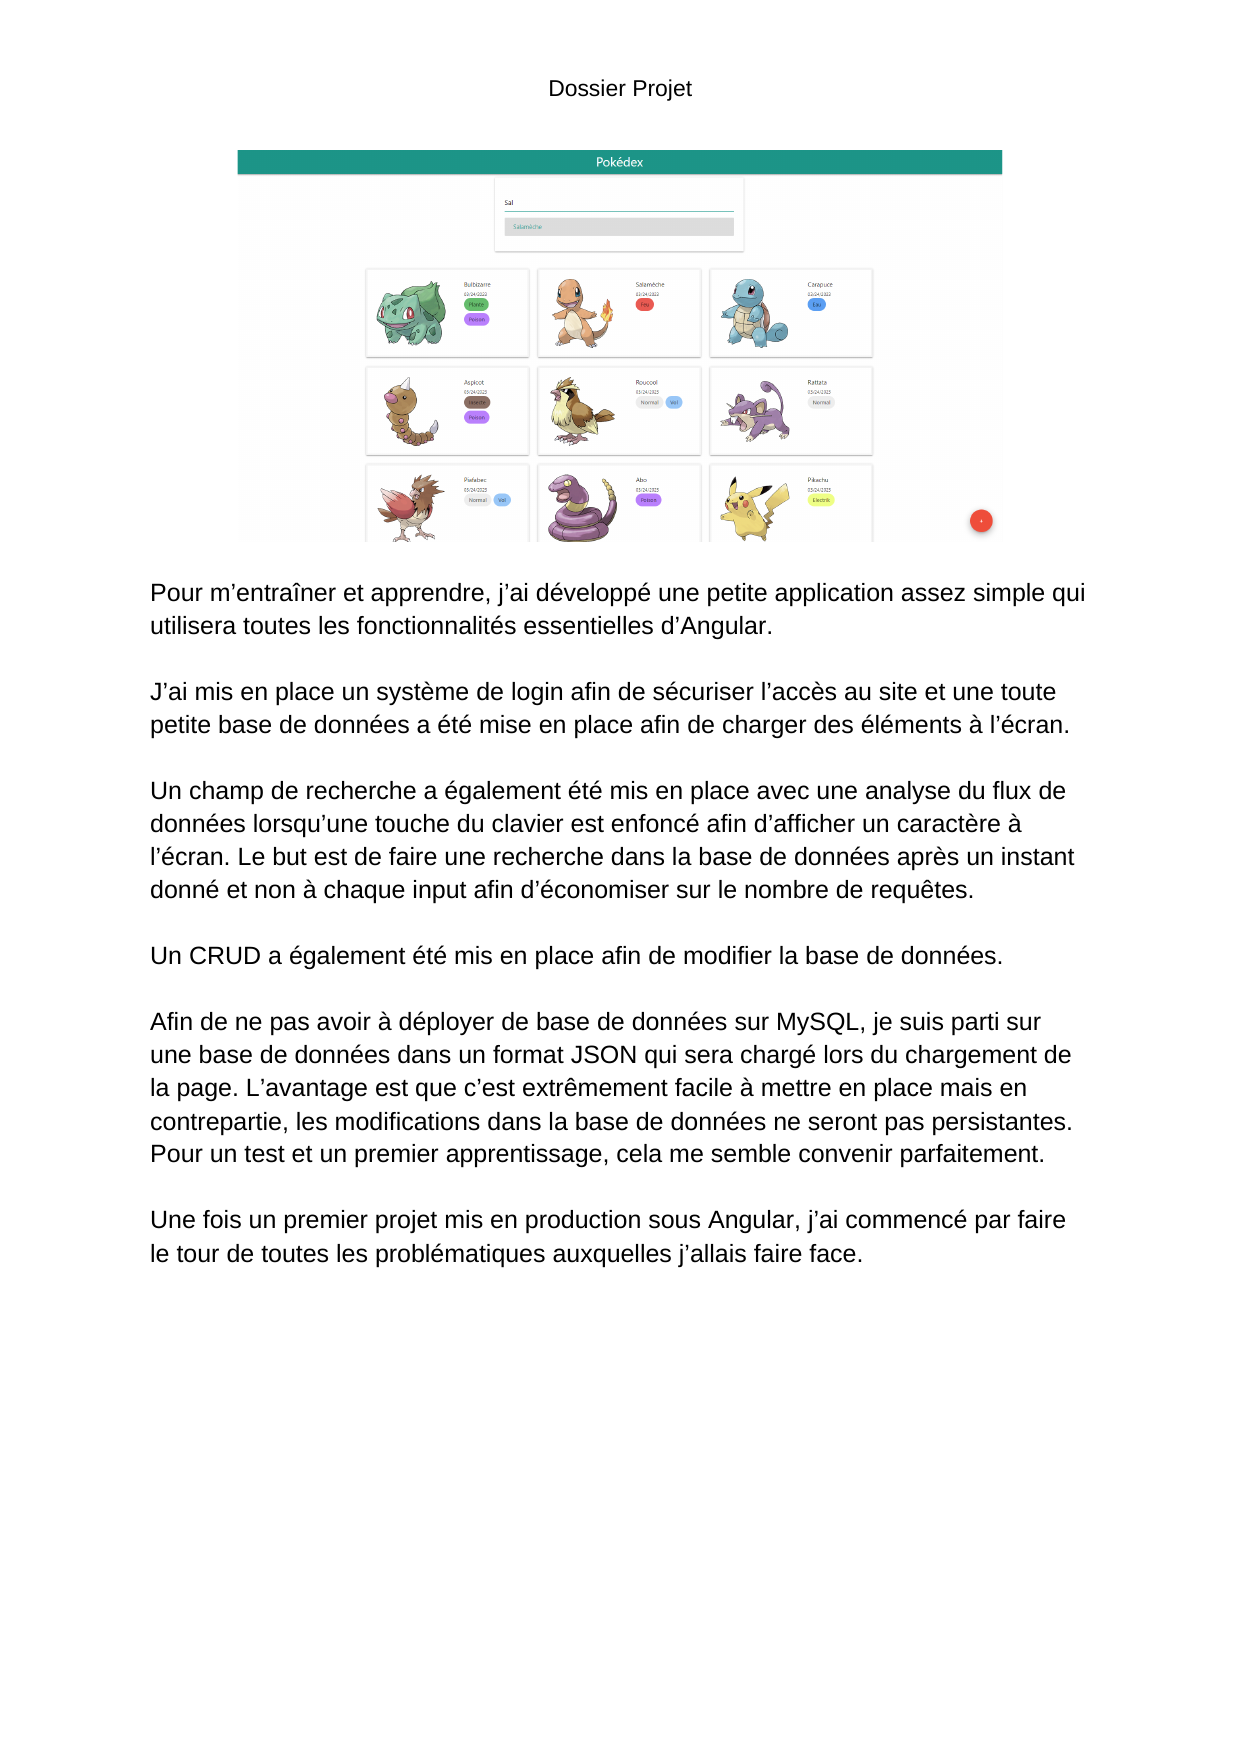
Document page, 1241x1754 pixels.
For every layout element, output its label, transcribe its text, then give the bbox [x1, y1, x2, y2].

text Pour m’entraîner et apprendre, j’ai développé une petite application assez simple qui utilisera toutes les fonctionnalités essentielles d’Angular. [150, 578, 1090, 640]
text Afin de ne pas avoir à déployer de base de données sur MySQL, je suis parti sur une base de données dans un format JSON qui sera chargé lors du chargement de la page. L’avantage est que c’est extrêmement facile à mettre en place mais en contrepartie, les modifications dans la base de données ne seront pas persistantes. Pour un test et un premier apprentissage, cela me semble convenir parfaitement. [150, 1007, 1090, 1168]
text J’ai mis en place un système de login afin de sécuriser l’accès au site et une toute petite base de données a été mise en place afin de charger des éléments à l’écran. [150, 677, 1090, 739]
text Une fois un premier projet mis en production sous Angular, j’ai commencé par faire le tour de toutes les problématiques auxquelles j’allais faire face. [150, 1206, 1090, 1267]
picture [237, 150, 1003, 542]
text Un CRUD a également été mis en place afin de modifier la base de données. [150, 941, 1090, 970]
text Un champ de recherche a également été mis en place avec une analyse du flux de données lorsqu’une touche du clavier est enfoncé afin d’afficher un caractère à l’écran. Le but est de faire une recherche dans la base de données après un instant donné et non à chaque input afin d’économiser sur le nombre de requêtes. [150, 776, 1090, 904]
